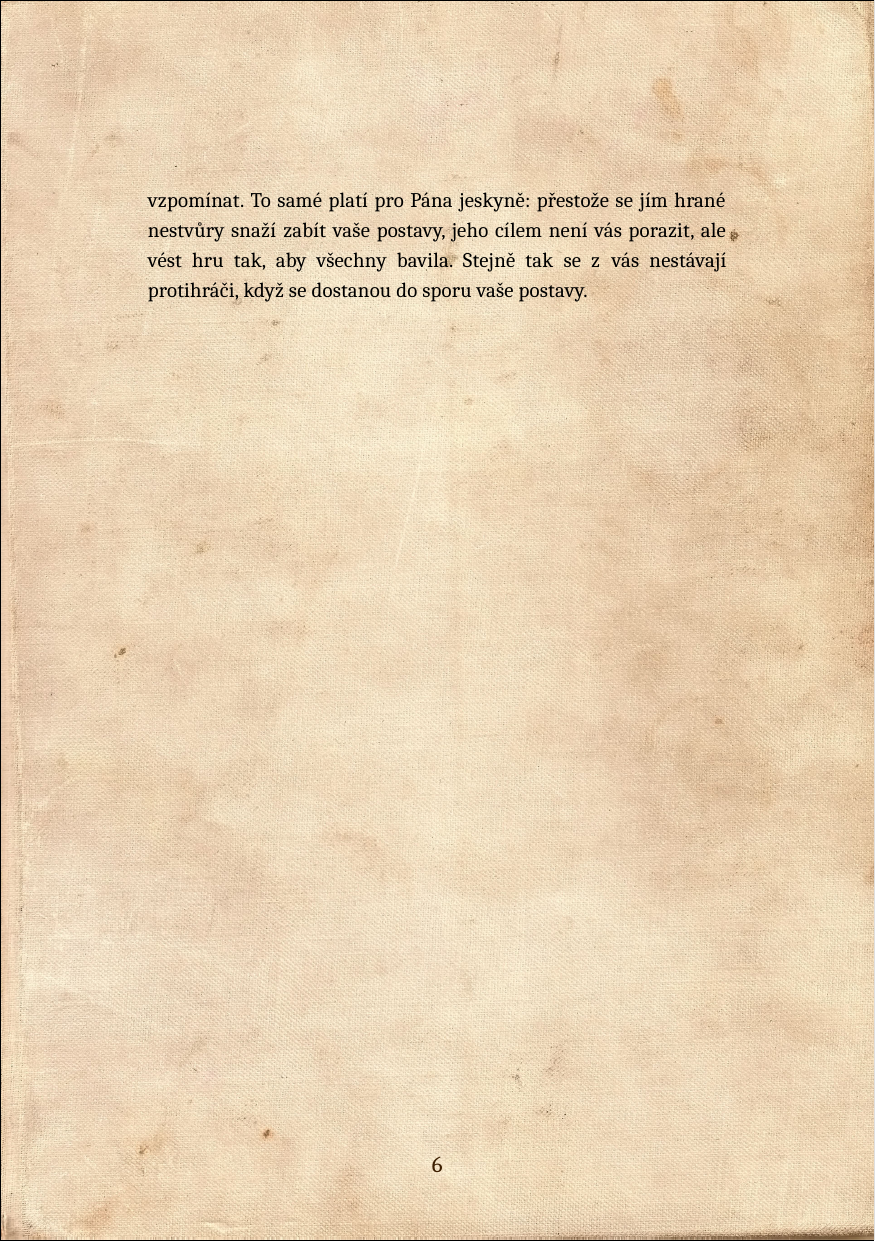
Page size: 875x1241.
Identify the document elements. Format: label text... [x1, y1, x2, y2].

picture [1, 1, 874, 1240]
text vzpomínat. To samé platí pro Pána jeskyně: přestože se jím hrané nestvůry snaží zabít vaše postavy, jeho cílem není vás porazit, ale vést hru tak, aby všechny bavila. Stejně tak se z⁠ vás nestávají protihráči, když se dostanou do sporu vaše postavy. [148, 189, 726, 303]
